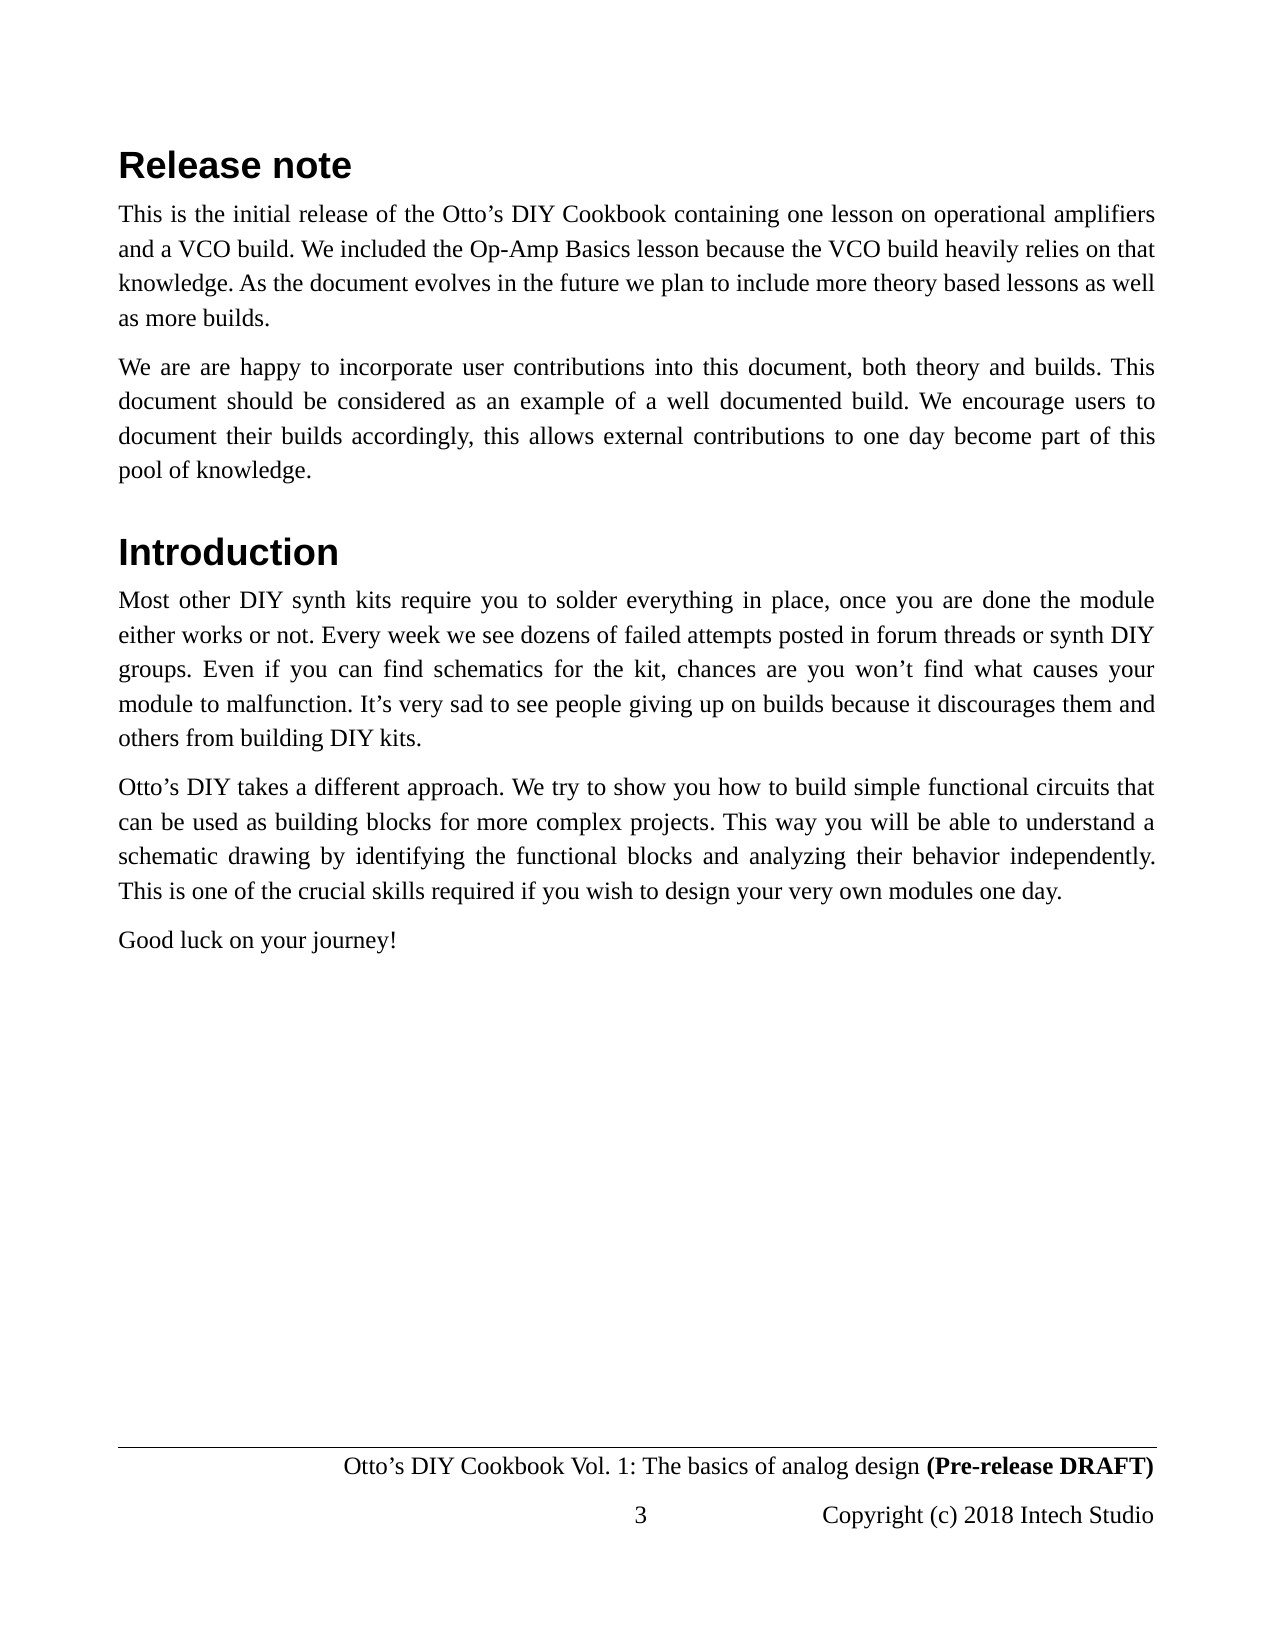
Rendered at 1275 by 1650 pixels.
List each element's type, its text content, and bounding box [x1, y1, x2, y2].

subtitle Introduction [118, 529, 1157, 573]
text We are are happy to incorporate user contributions into this document, both theory and builds. This document should be considered as an example of a well documented build. We encourage users to document their builds accordingly, this allows external contributions to one day become part of this pool of knowledge. [118, 352, 1157, 484]
text This is the initial release of the Otto’s DIY Cookbook containing one lesson on operational amplifiers and a VCO build. We included the Op-Amp Basics lesson because the VCO build heavily relies on that knowledge. As the document evolves in the future we plan to include more theory based lessons as well as more builds. [118, 199, 1157, 331]
text Most other DIY synth kits require you to solder everything in place, once you are done the module either works or not. Every week we see dozens of failed attempts posted in forum threads or synth DIY groups. Even if you can find schematics for the kit, chances are you won’t find what causes your module to malfunction. It’s very sad to see people giving up on builds because it discourages them and others from building DIY kits. [118, 585, 1157, 752]
subtitle Release note [118, 143, 1157, 187]
text Good luck on your journey! [118, 925, 1157, 954]
text Otto’s DIY takes a different approach. We try to show you how to build simple functional circuits that can be used as building blocks for more complex projects. This way you will be able to understand a schematic drawing by identifying the functional blocks and analyzing their behavior independently. This is one of the crucial skills required if you wish to design your very own modules one day. [118, 772, 1157, 904]
